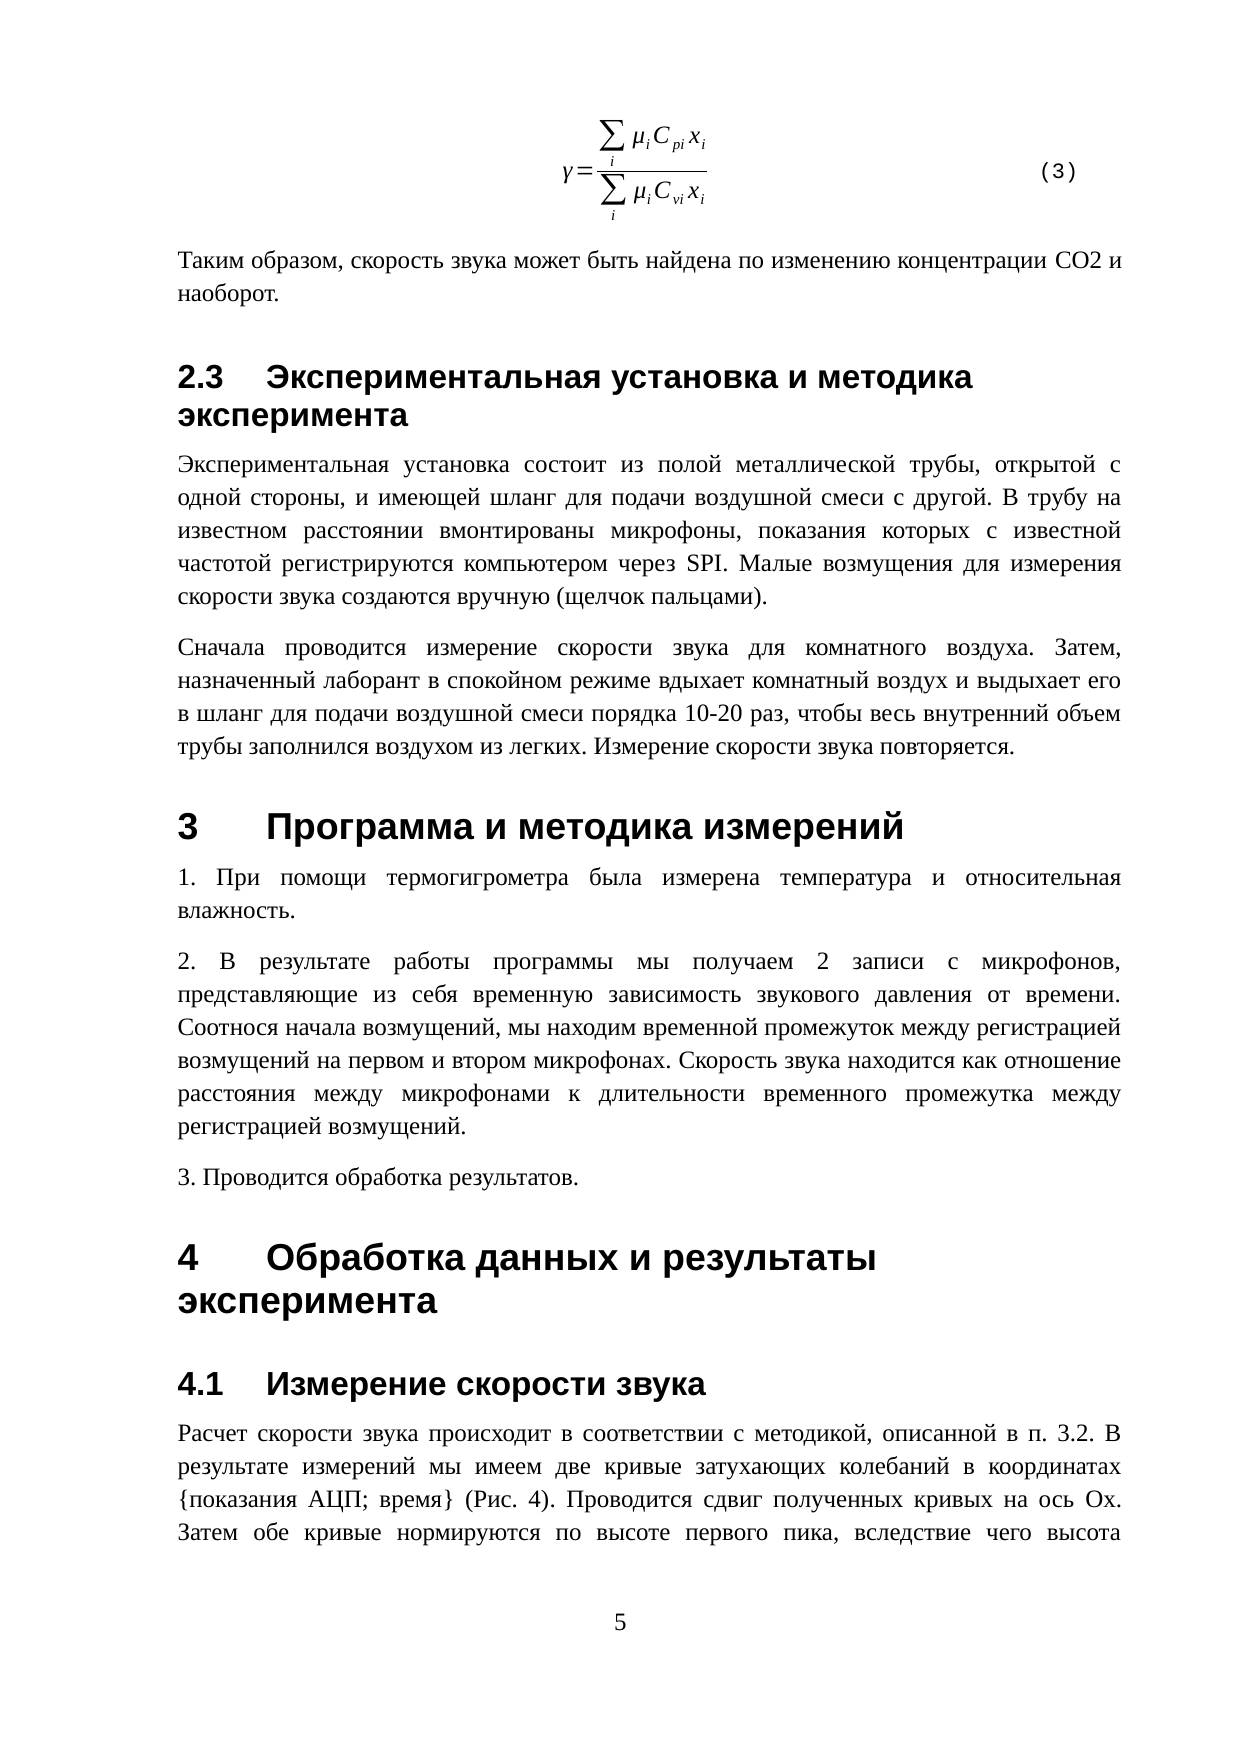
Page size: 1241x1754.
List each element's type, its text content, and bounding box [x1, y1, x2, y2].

subtitle Обработка данных и результаты эксперимента [177, 1235, 1093, 1321]
text 3. Проводится обработка результатов. [177, 1162, 1122, 1191]
subtitle Программа и методика измерений [177, 804, 1093, 847]
text Расчет скорости звука происходит в соответствии с методикой, описанной в п. 3.2. В результате измерений мы имеем две кривые затухающих колебаний в координатах {показания АЦП; время} (Рис. 4). Проводится сдвиг полученных кривых на ось Ох. Затем обе кривые нормируются по высоте первого пика, вследствие чего высота [177, 1418, 1122, 1546]
text (3) [177, 118, 1122, 224]
text Сначала проводится измерение скорости звука для комнатного воздуха. Затем, назначенный лаборант в спокойном режиме вдыхает комнатный воздух и выдыхает его в шланг для подачи воздушной смеси порядка 10-20 раз, чтобы весь внутренний объем трубы заполнился воздухом из легких. Измерение скорости звука повторяется. [177, 632, 1122, 760]
text Экспериментальная установка состоит из полой металлической трубы, открытой с одной стороны, и имеющей шланг для подачи воздушной смеси с другой. В трубу на известном расстоянии вмонтированы микрофоны, показания которых с известной частотой регистрируются компьютером через SPI. Малые возмущения для измерения скорости звука создаются вручную (щелчок пальцами). [177, 449, 1122, 610]
subtitle Экспериментальная установка и методика эксперимента [177, 357, 1093, 434]
text 1. При помощи термогигрометра была измерена температура и относительная влажность. [177, 862, 1122, 924]
text Таким образом, скорость звука может быть найдена по изменению концентрации CO2 и наоборот. [177, 245, 1122, 307]
text 2. В результате работы программы мы получаем 2 записи с микрофонов, представляющие из себя временную зависимость звукового давления от времени. Соотнося начала возмущений, мы находим временной промежуток между регистрацией возмущений на первом и втором микрофонах. Скорость звука находится как отношение расстояния между микрофонами к длительности временного промежутка между регистрацией возмущений. [177, 946, 1122, 1140]
subtitle Измерение скорости звука [177, 1364, 1093, 1403]
